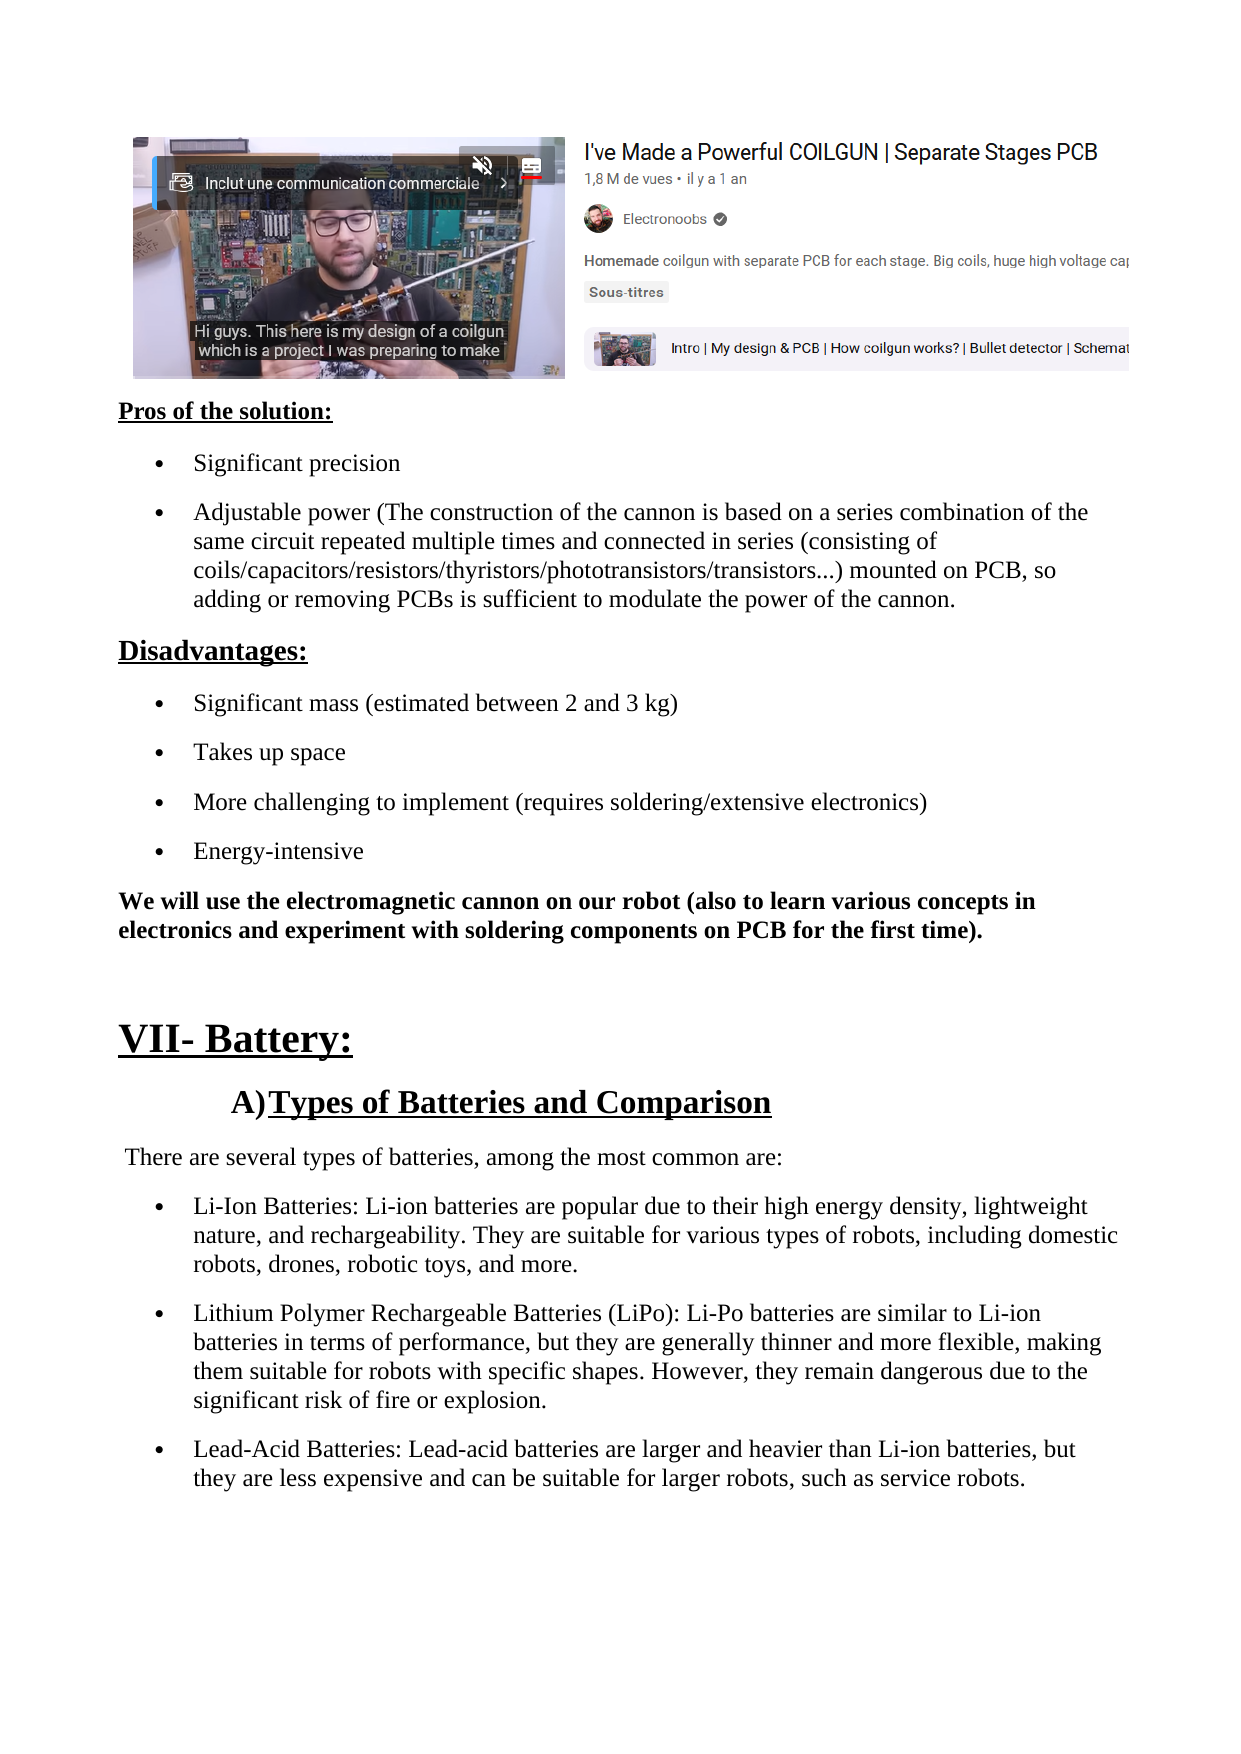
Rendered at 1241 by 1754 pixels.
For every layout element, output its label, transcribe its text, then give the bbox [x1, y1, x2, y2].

text VII- Battery: [118, 1014, 1122, 1062]
list Lithium Polymer Rechargeable Batteries (LiPo): Li-Po batteries are similar to Li-ion batteries in terms of performance, but they are generally thinner and more flexible, making them suitable for robots with specific shapes. However, they remain dangerous due to the significant risk of fire or explosion. [156, 1298, 1122, 1413]
list More challenging to implement (requires soldering/extensive electronics) [156, 787, 1122, 816]
list Types of Batteries and Comparison [231, 1083, 1122, 1121]
text There are several types of batteries, among the most common are: [118, 1142, 1122, 1171]
text Disadvantages: [118, 633, 1122, 667]
list Li-Ion Batteries: Li-ion batteries are popular due to their high energy density, lightweight nature, and rechargeability. They are suitable for various types of robots, including domestic robots, drones, robotic toys, and more. [156, 1191, 1122, 1278]
text We will use the electromagnetic cannon on our robot (also to learn various concepts in electronics and experiment with soldering components on PCB for the first time). [118, 886, 1122, 943]
list Energy-intensive [156, 836, 1122, 865]
list Significant mass (estimated between 2 and 3 kg) [156, 688, 1122, 716]
text Pros of the solution: [118, 118, 1122, 425]
list Lead-Acid Batteries: Lead-acid batteries are larger and heavier than Li-ion batteries, but they are less expensive and can be suitable for larger robots, such as service robots. [156, 1434, 1122, 1492]
list Significant precision [156, 448, 1122, 477]
list Adjustable power (The construction of the cannon is based on a series combination of the same circuit repeated multiple times and connected in series (consisting of coils/capacitors/resistors/thyristors/phototransistors/transistors...) mounted on PCB, so adding or removing PCBs is sufficient to modulate the power of the cannon. [156, 497, 1122, 612]
list Takes up space [156, 737, 1122, 766]
